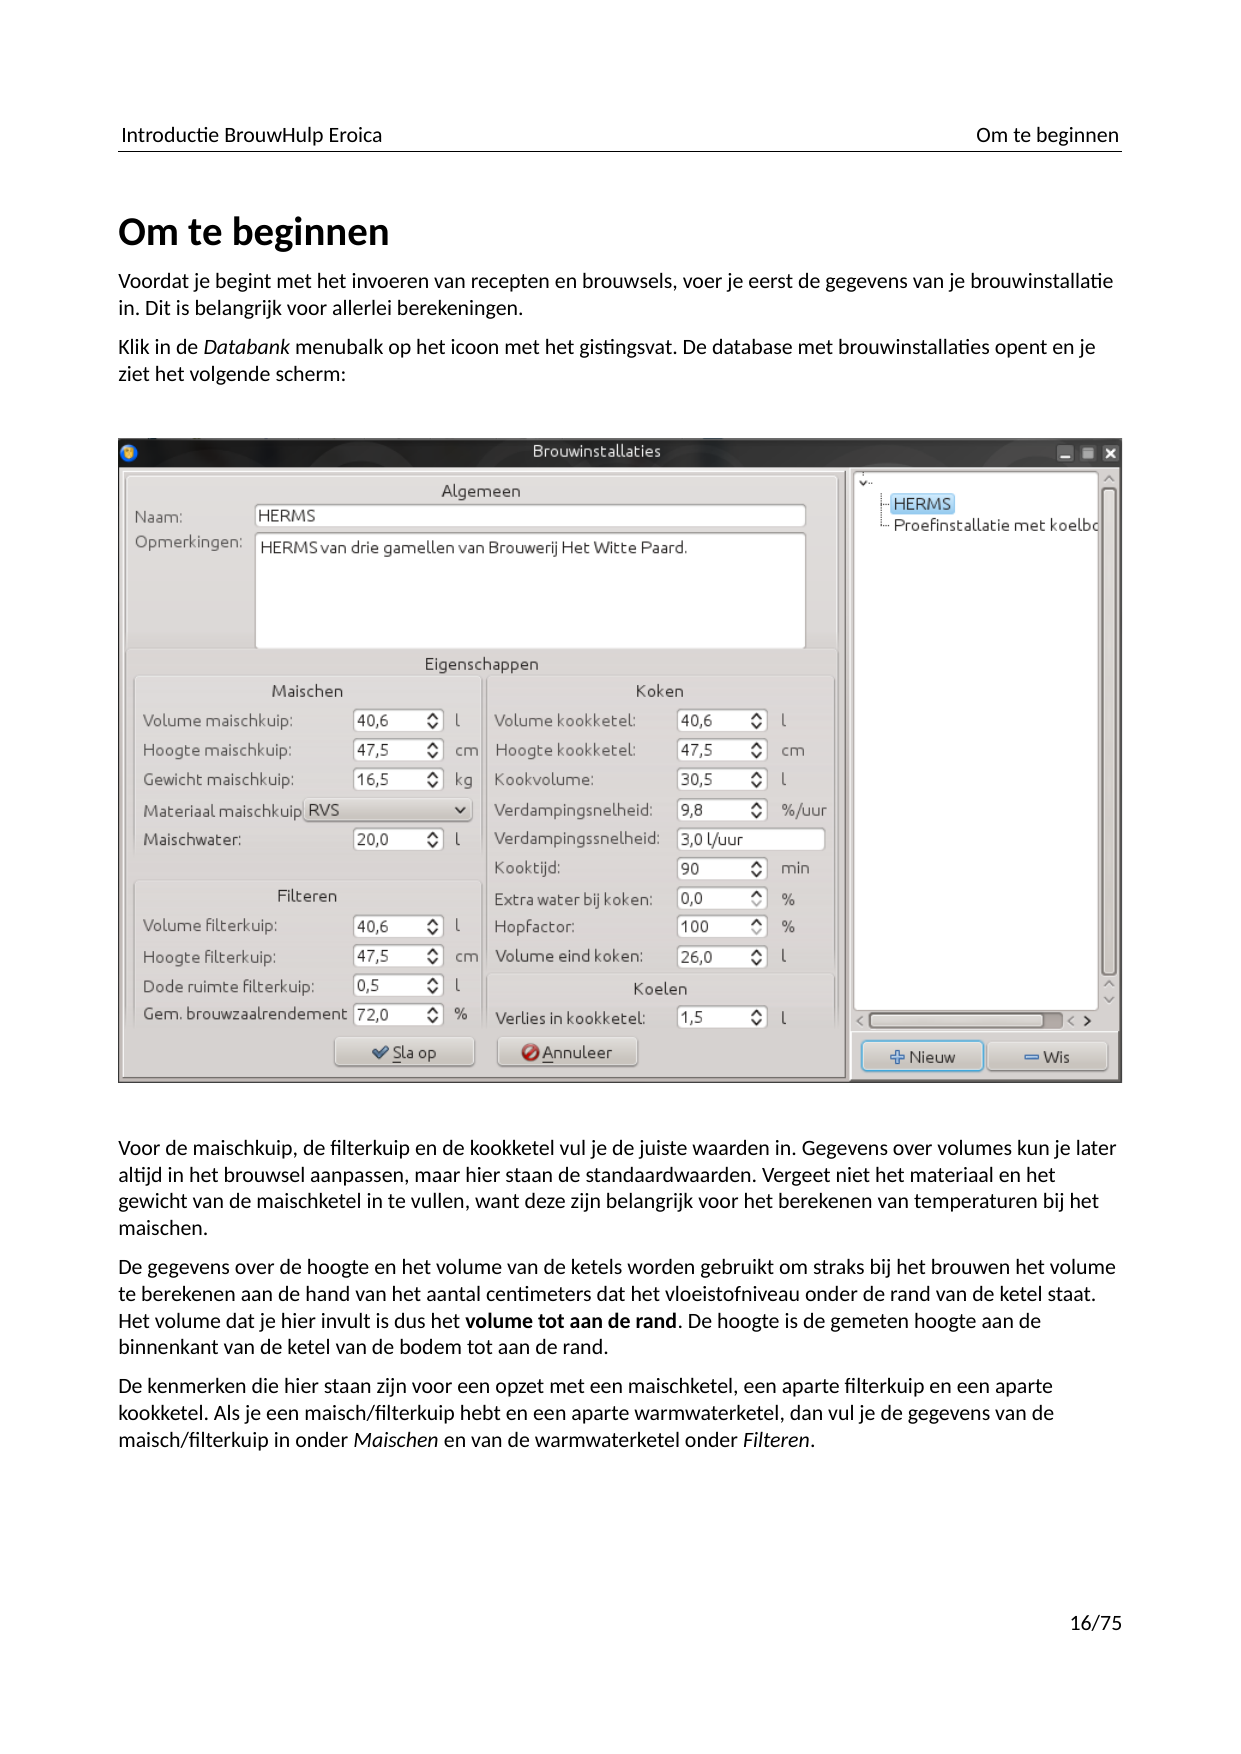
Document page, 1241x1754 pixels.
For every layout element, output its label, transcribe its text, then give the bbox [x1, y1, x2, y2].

text Klik in de Databank menubalk op het icoon met het gistingsvat. De database met brouwinstallaties opent en je ziet het volgende scherm: [118, 333, 1122, 387]
text De kenmerken die hier staan zijn voor een opzet met een maischketel, een aparte filterkuip en een aparte kookketel. Als je een maisch/filterkuip hebt en een aparte warmwaterketel, dan vul je de gegevens van de maisch/filterkuip in onder Maischen en van de warmwaterketel onder Filteren. [118, 1373, 1122, 1453]
text De gegevens over de hoogte en het volume van de ketels worden gebruikt om straks bij het brouwen het volume te berekenen aan de hand van het aantal centimeters dat het vloeistofniveau onder de rand van de ketel staat. Het volume dat je hier invult is dus het volume tot aan de rand. De hoogte is de gemeten hoogte aan de binnenkant van de ketel van de bodem tot aan de rand. [118, 1253, 1122, 1360]
text Voor de maischkuip, de filterkuip en de kookketel vul je de juiste waarden in. Gegevens over volumes kun je later altijd in het brouwsel aanpassen, maar hier staan de standaardwaarden. Vergeet niet het materiaal en het gewicht van de maischketel in te vullen, want deze zijn belangrijk voor het berekenen van temperaturen bij het maischen. [118, 1134, 1122, 1241]
text Voordat je begint met het invoeren van recepten en brouwsels, voer je eerst de gegevens van je brouwinstallatie in. Dit is belangrijk voor allerlei berekeningen. [118, 268, 1122, 321]
subtitle Om te beginnen [118, 205, 1122, 255]
picture [118, 438, 1123, 1083]
